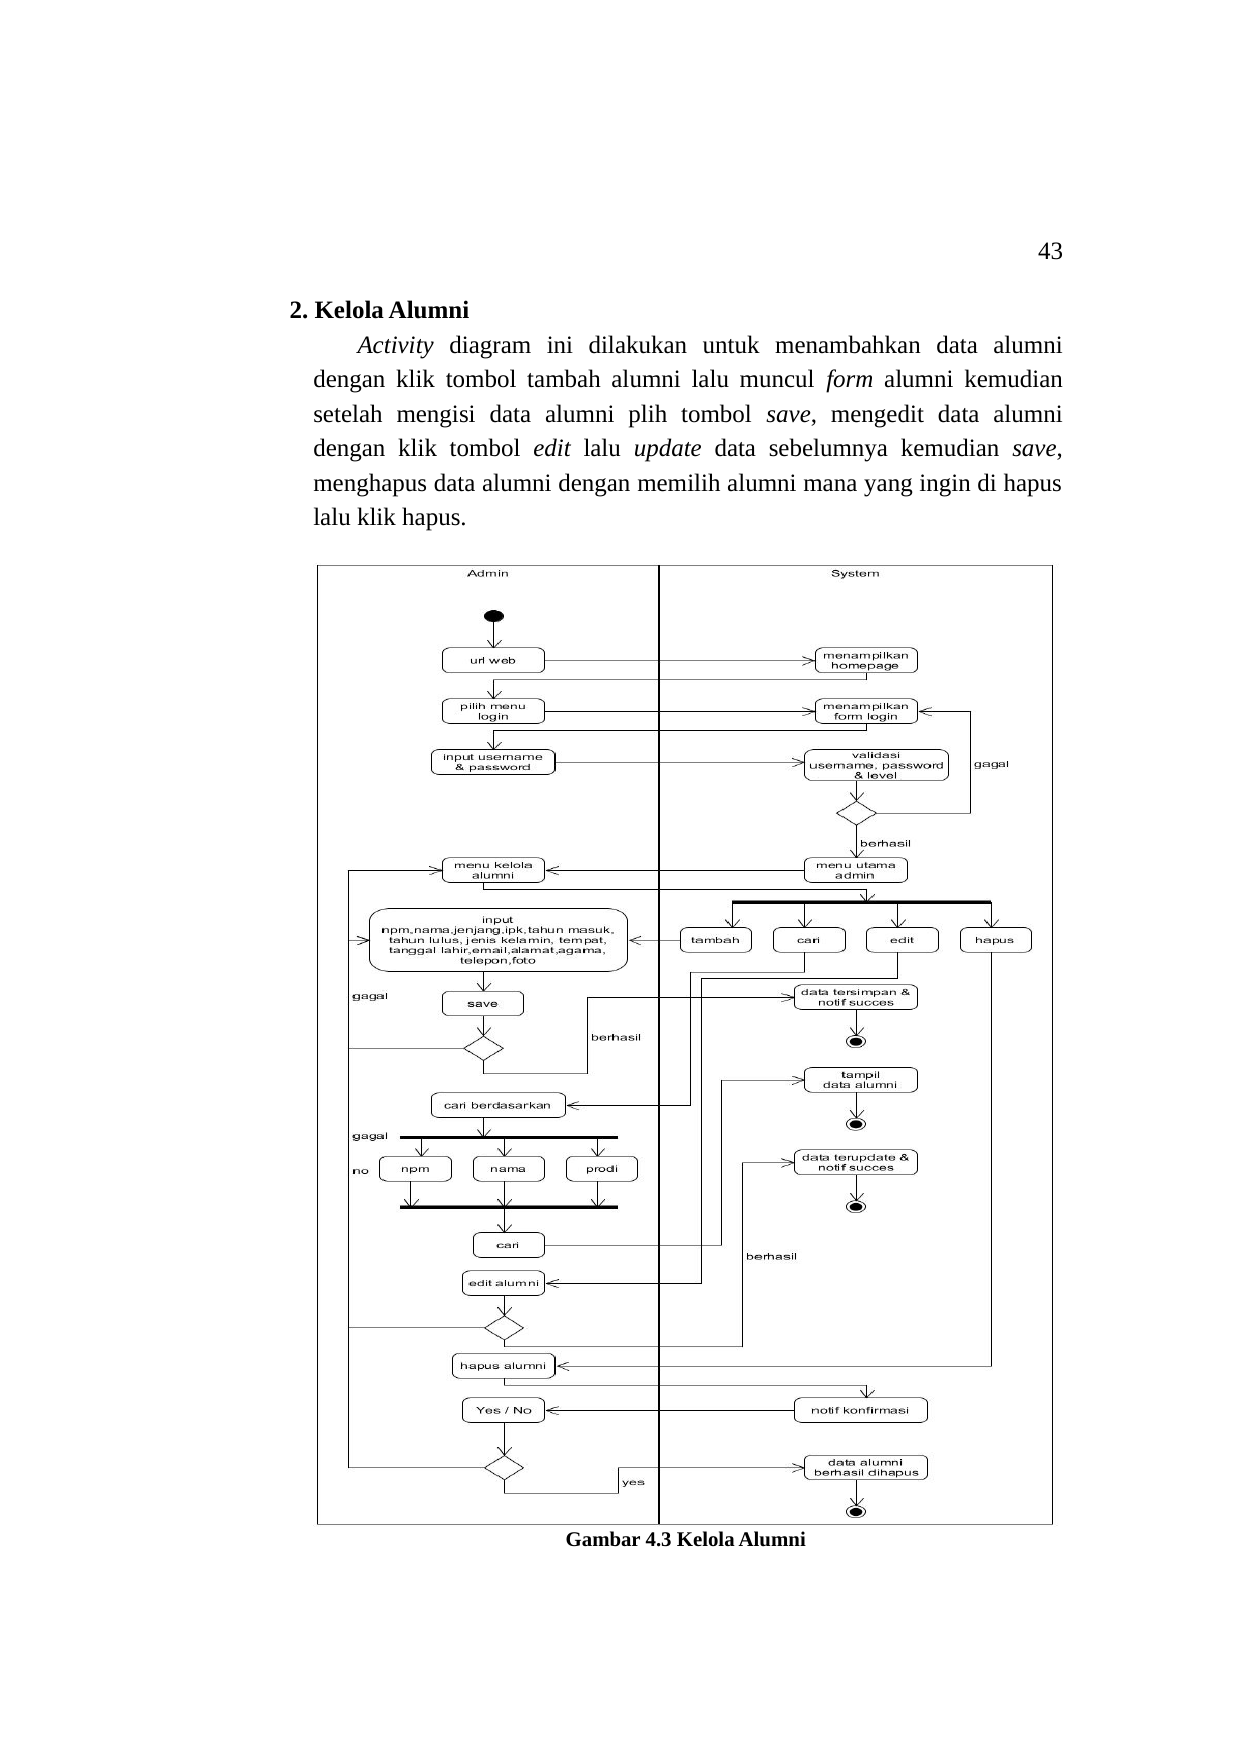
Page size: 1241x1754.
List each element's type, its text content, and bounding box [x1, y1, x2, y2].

text Activity diagram ini dilakukan untuk menambahkan data alumni dengan klik tombol tambah alumni lalu muncul form alumni kemudian setelah mengisi data alumni plih tombol save, mengedit data alumni dengan klik tombol edit lalu update data sebelumnya kemudian save, menghapus data alumni dengan memilih alumni mana yang ingin di hapus lalu klik hapus. [313, 330, 1063, 531]
text [298, 540, 1073, 552]
picture [297, 552, 1074, 1527]
text Gambar 4.3 Kelola Alumni [298, 1527, 1073, 1551]
text 2. Kelola Alumni [289, 295, 1063, 324]
